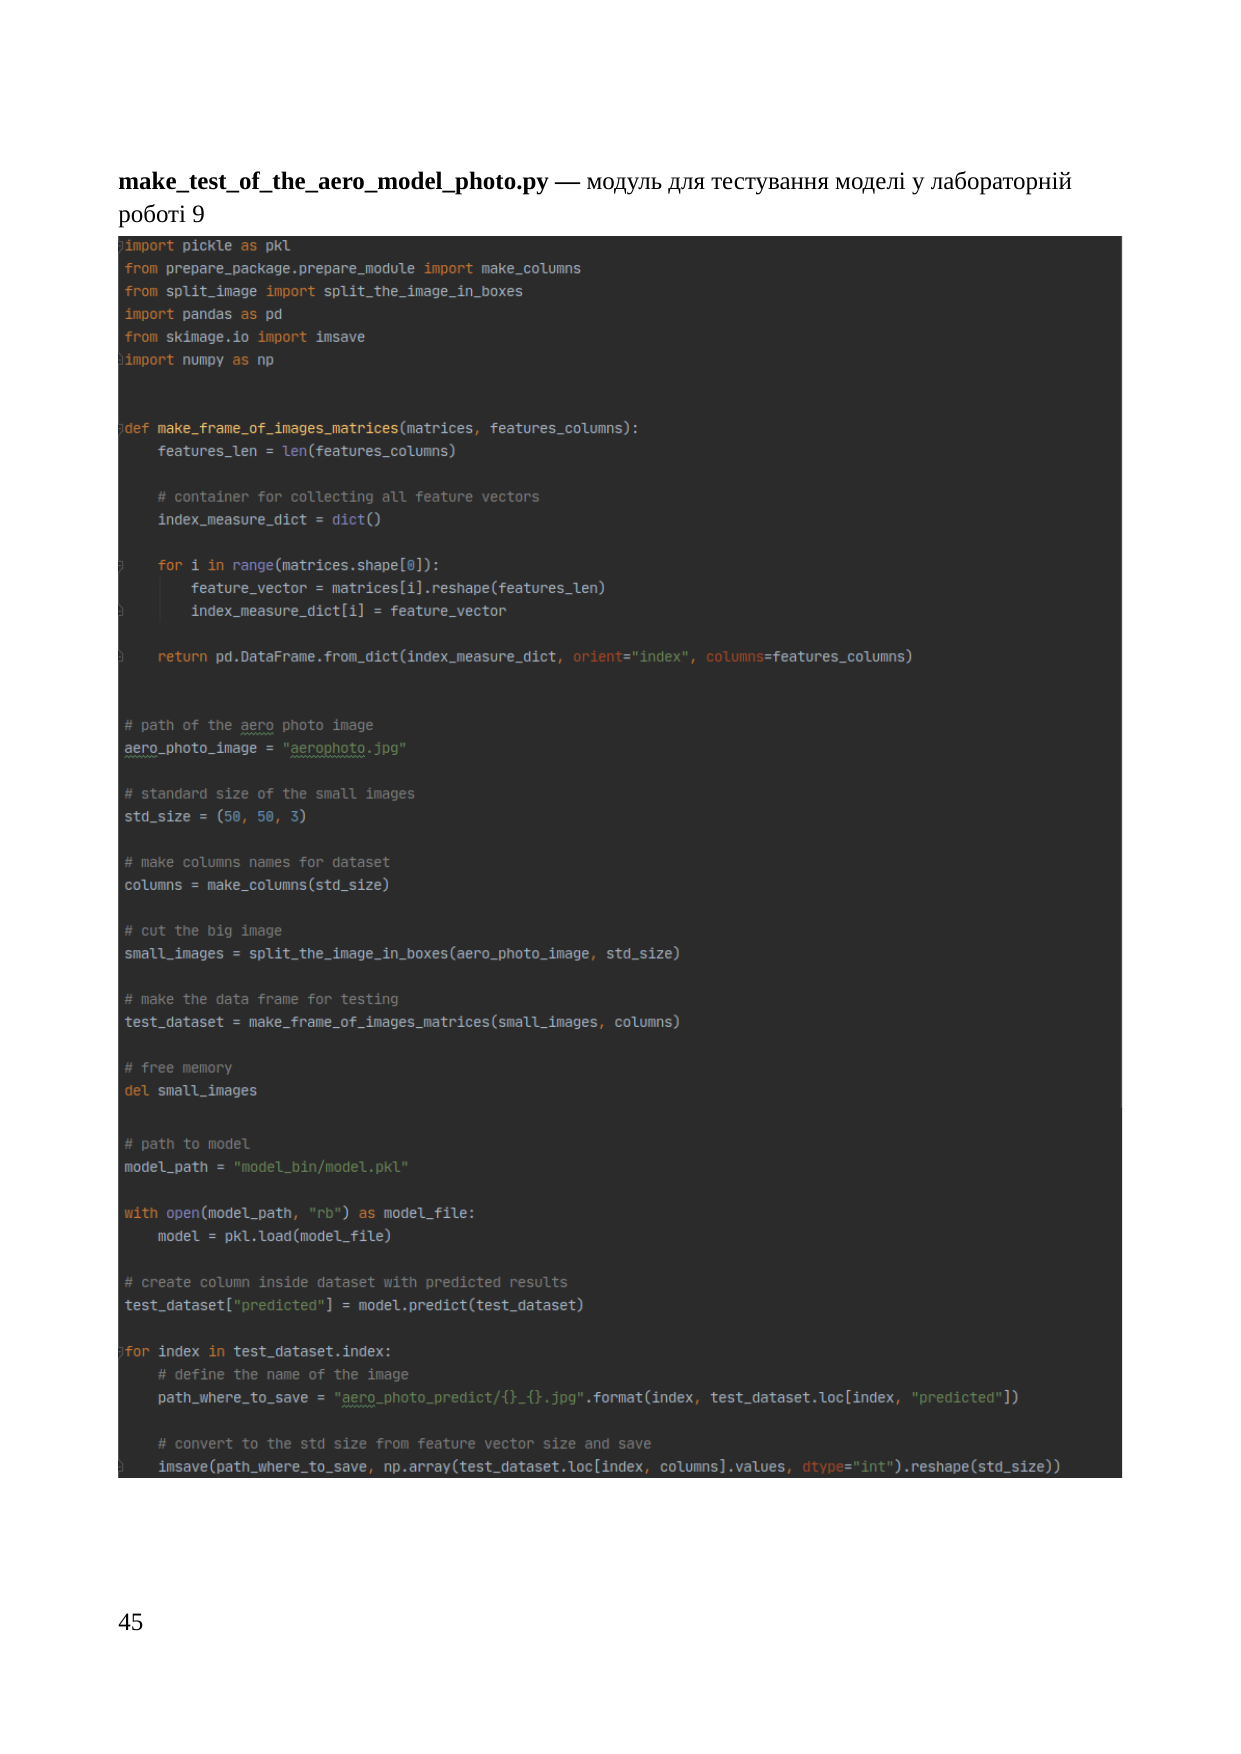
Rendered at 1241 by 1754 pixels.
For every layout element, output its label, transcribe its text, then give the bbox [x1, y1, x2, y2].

picture [118, 236, 1123, 1478]
text make_test_of_the_aero_model_photo.py — модуль для тестування моделі у лабораторній роботі 9 [118, 166, 1122, 227]
